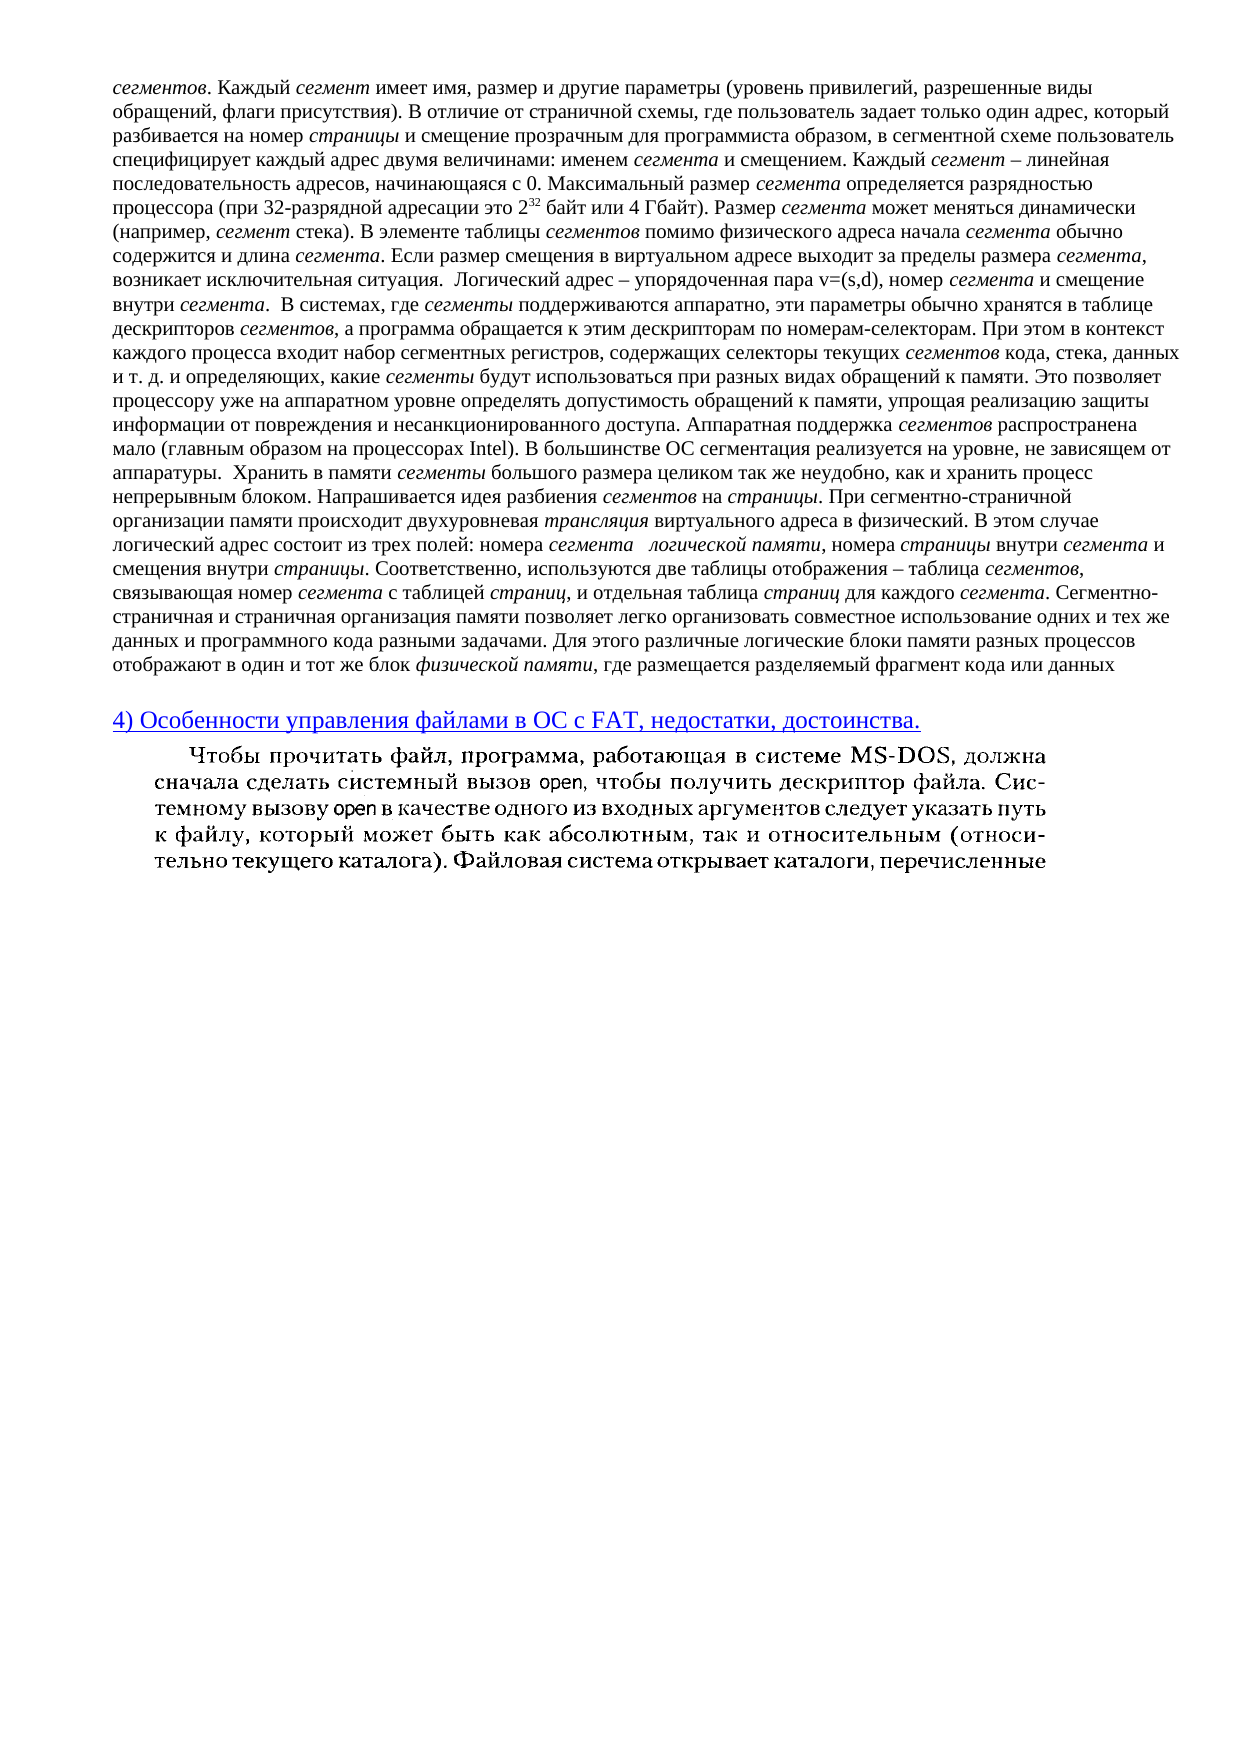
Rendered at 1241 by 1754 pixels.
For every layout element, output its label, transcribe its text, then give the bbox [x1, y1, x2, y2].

text 4) Особенности управления файлами в ОС с FAT, недостатки, достоинства. [112, 706, 1181, 734]
text сегментов. Каждый сегмент имеет имя, размер и другие параметры (уровень привилегий, разрешенные виды обращений, флаги присутствия). В отличие от страничной схемы, где пользователь задает только один адрес, который разбивается на номер страницы и смещение прозрачным для программиста образом, в сегментной схеме пользователь специфицирует каждый адрес двумя величинами: именем сегмента и смещением. Каждый сегмент – линейная последовательность адресов, начинающаяся с 0. Максимальный размер сегмента определяется разрядностью процессора (при 32-разрядной адресации это 232 байт или 4 Гбайт). Размер сегмента может меняться динамически (например, сегмент стека). В элементе таблицы сегментов помимо физического адреса начала сегмента обычно содержится и длина сегмента. Если размер смещения в виртуальном адресе выходит за пределы размера сегмента, возникает исключительная ситуация. Логический адрес – упорядоченная пара v=(s,d), номер сегмента и смещение внутри сегмента. В системах, где сегменты поддерживаются аппаратно, эти параметры обычно хранятся в таблице дескрипторов сегментов, а программа обращается к этим дескрипторам по номерам-селекторам. При этом в контекст каждого процесса входит набор сегментных регистров, содержащих селекторы текущих сегментов кода, стека, данных и т. д. и определяющих, какие сегменты будут использоваться при разных видах обращений к памяти. Это позволяет процессору уже на аппаратном уровне определять допустимость обращений к памяти, упрощая реализацию защиты информации от повреждения и несанкционированного доступа. Аппаратная поддержка сегментов распространена мало (главным образом на процессорах Intel). В большинстве ОС сегментация реализуется на уровне, не зависящем от аппаратуры. Хранить в памяти сегменты большого размера целиком так же неудобно, как и хранить процесс непрерывным блоком. Напрашивается идея разбиения сегментов на страницы. При сегментно-страничной организации памяти происходит двухуровневая трансляция виртуального адреса в физический. В этом случае логический адрес состоит из трех полей: номера сегмента логической памяти, номера страницы внутри сегмента и смещения внутри страницы. Соответственно, используются две таблицы отображения – таблица сегментов, связывающая номер сегмента с таблицей страниц, и отдельная таблица страниц для каждого сегмента. Сегментно-страничная и страничная организация памяти позволяет легко организовать совместное использование одних и тех же данных и программного кода разными задачами. Для этого различные логические блоки памяти разных процессов отображают в один и тот же блок физической памяти, где размещается разделяемый фрагмент кода или данных [112, 75, 1181, 676]
